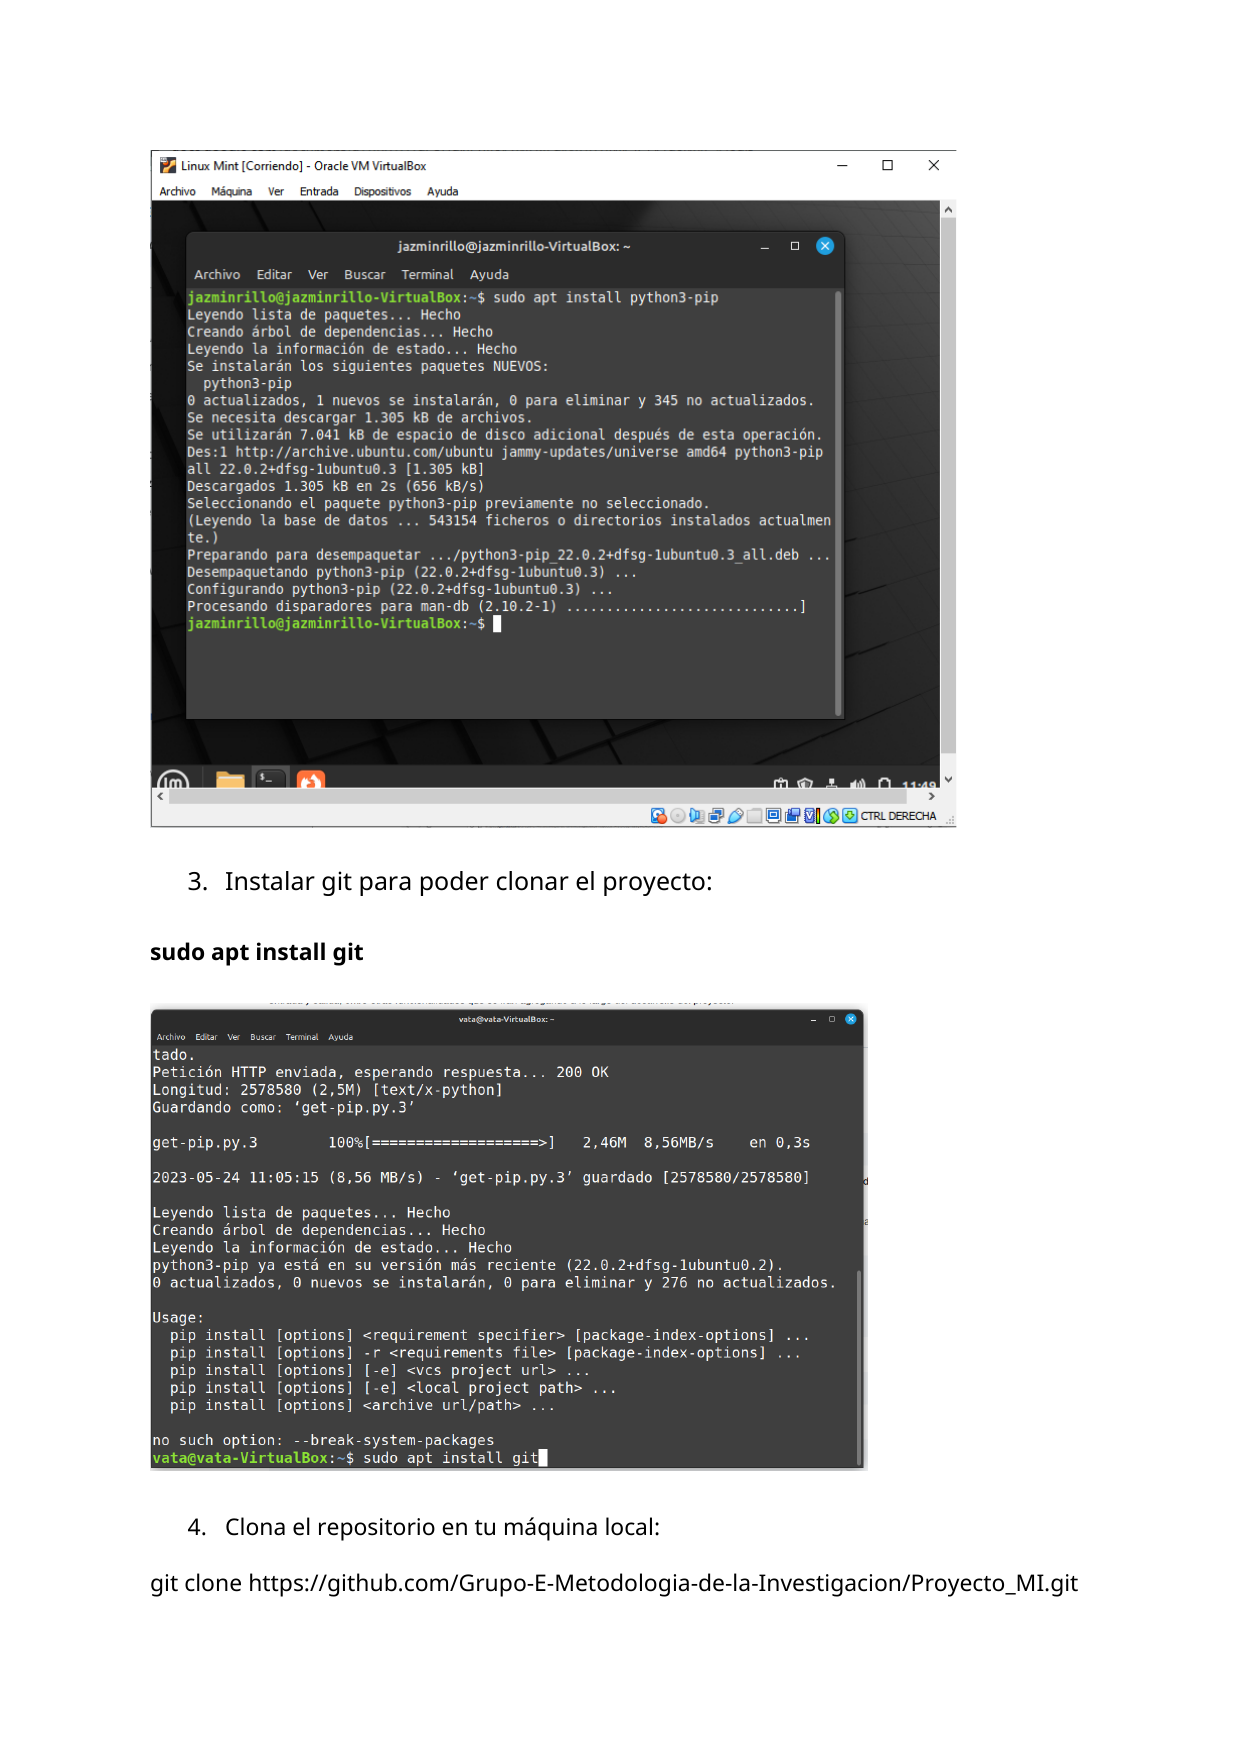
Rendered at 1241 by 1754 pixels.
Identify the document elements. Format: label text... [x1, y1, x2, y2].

list Clona el repositorio en tu máquina local: [187, 1511, 1090, 1542]
text git clone https://github.com/Grupo-E-Metodologia-de-la-Investigacion/Proyecto_MI.git [150, 1567, 1090, 1599]
picture [150, 150, 957, 828]
text sudo apt install git [150, 936, 1090, 967]
picture [150, 1003, 868, 1471]
list Instalar git para poder clonar el proyecto: [187, 864, 1090, 898]
